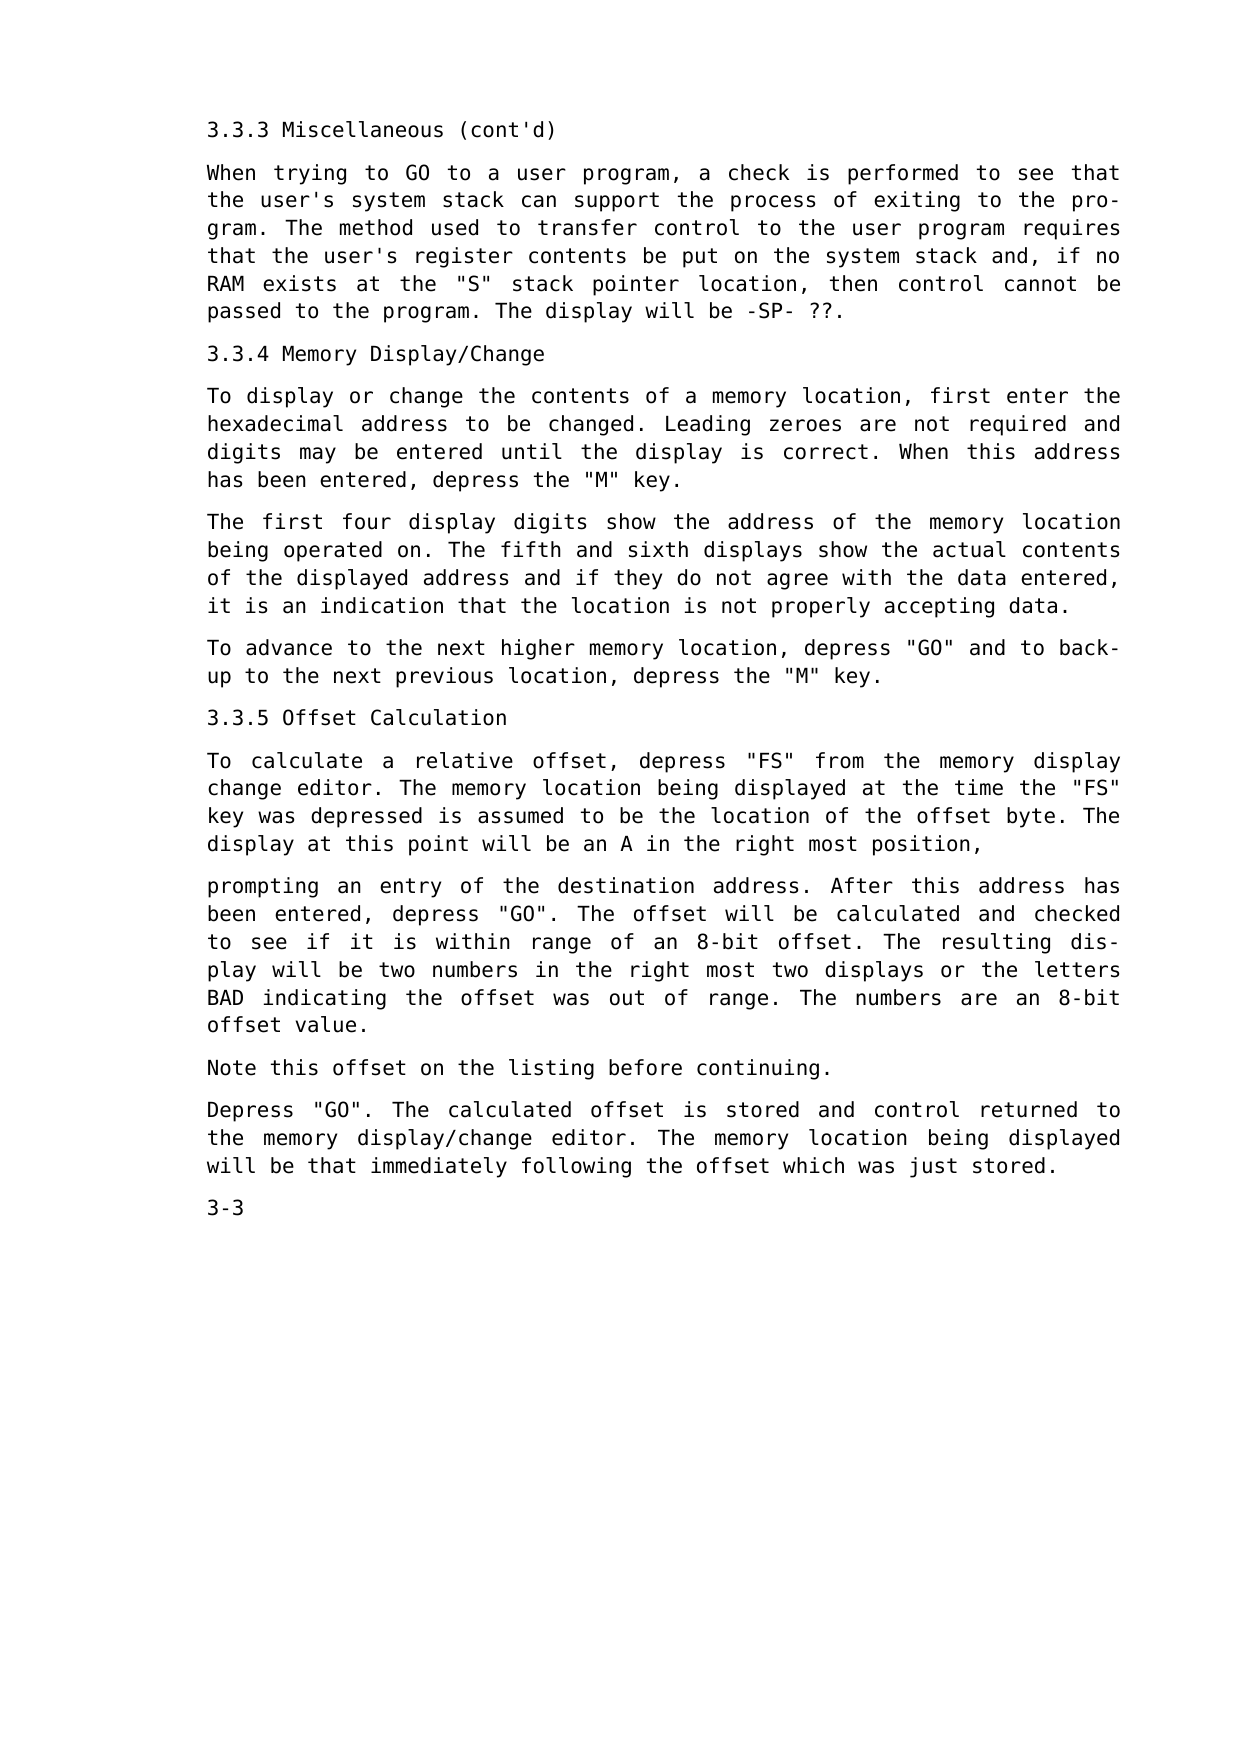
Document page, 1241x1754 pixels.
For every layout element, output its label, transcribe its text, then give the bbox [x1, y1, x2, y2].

text 3.3.5 Offset Calculation [207, 706, 1122, 731]
text When trying to GO to a user program, a check is performed to see that the user's system stack can support the process of exiting to the pro- gram. The method used to transfer control to the user program requires that the user's register contents be put on the system stack and, if no RAM exists at the "S" stack pointer location, then control cannot be passed to the program. The display will be -SP- ??. [207, 161, 1122, 324]
text 3-3 [207, 1196, 1122, 1221]
text prompting an entry of the destination address. After this address has been entered, depress "GO". The offset will be calculated and checked to see if it is within range of an 8-bit offset. The resulting dis- play will be two numbers in the right most two displays or the letters BAD indicating the offset was out of range. The numbers are an 8-bit offset value. [207, 874, 1122, 1038]
text The first four display digits show the address of the memory location being operated on. The fifth and sixth displays show the actual contents of the displayed address and if they do not agree with the data entered, it is an indication that the location is not properly accepting data. [207, 510, 1122, 618]
text To advance to the next higher memory location, depress "GO" and to back- up to the next previous location, depress the "M" key. [207, 636, 1122, 688]
text Depress "GO". The calculated offset is stored and control returned to the memory display/change editor. The memory location being displayed will be that immediately following the offset which was just stored. [207, 1098, 1122, 1178]
text 3.3.4 Memory Display/Change [207, 342, 1122, 366]
text To display or change the contents of a memory location, first enter the hexadecimal address to be changed. Leading zeroes are not required and digits may be entered until the display is correct. When this address has been entered, depress the "M" key. [207, 384, 1122, 492]
text To calculate a relative offset, depress "FS" from the memory display change editor. The memory location being displayed at the time the "FS" key was depressed is assumed to be the location of the offset byte. The display at this point will be an A in the right most position, [207, 749, 1122, 856]
text Note this offset on the listing before continuing. [207, 1056, 1122, 1080]
text 3.3.3 Miscellaneous (cont'd) [207, 118, 1122, 142]
